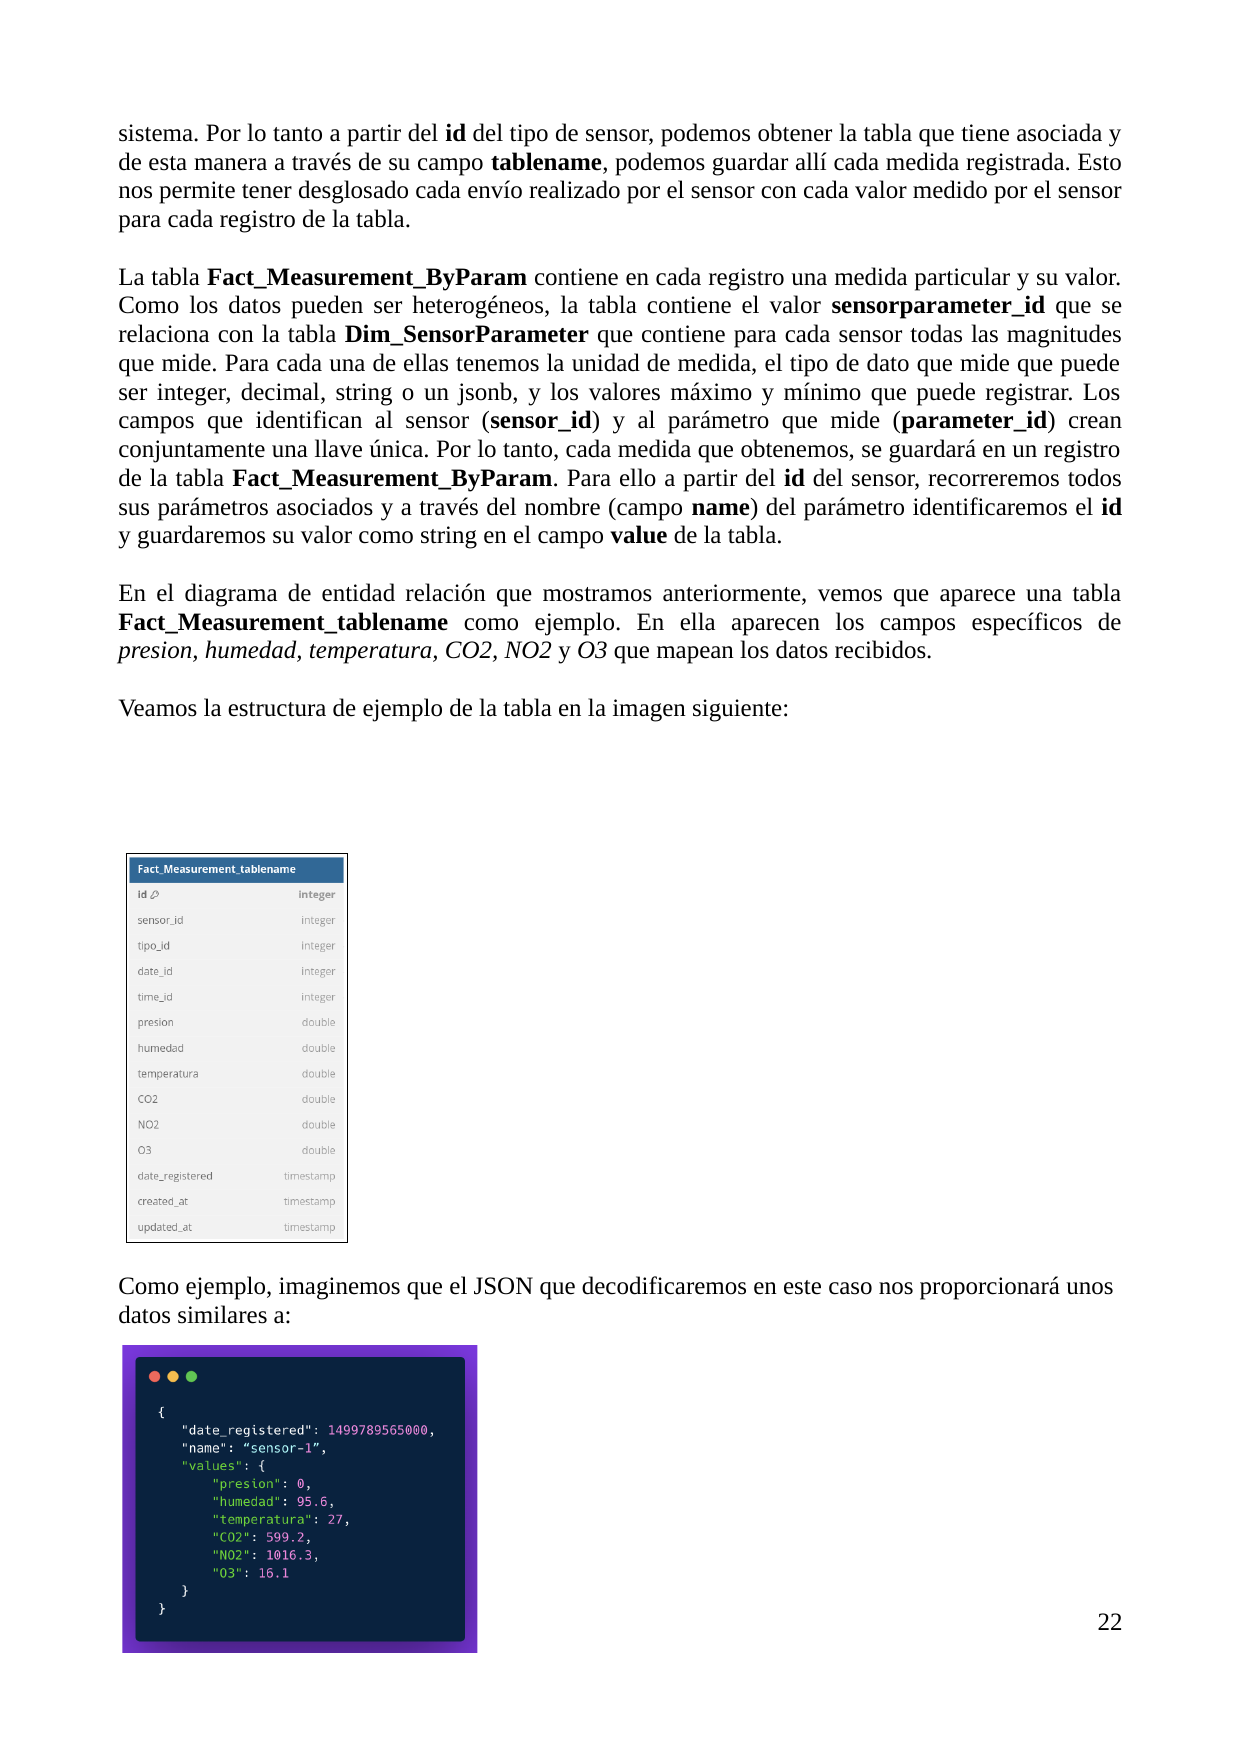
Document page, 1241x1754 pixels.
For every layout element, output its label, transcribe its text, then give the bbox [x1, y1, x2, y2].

text sistema. Por lo tanto a partir del id del tipo de sensor, podemos obtener la tabla que tiene asociada y de esta manera a través de su campo tablename, podemos guardar allí cada medida registrada. Esto nos permite tener desglosado cada envío realizado por el sensor con cada valor medido por el sensor para cada registro de la tabla. [118, 118, 1122, 233]
text La tabla Fact_Measurement_ByParam contiene en cada registro una medida particular y su valor. Como los datos pueden ser heterogéneos, la tabla contiene el valor sensorparameter_id que se relaciona con la tabla Dim_SensorParameter que contiene para cada sensor todas las magnitudes que mide. Para cada una de ellas tenemos la unidad de medida, el tipo de dato que mide que puede ser integer, decimal, string o un jsonb, y los valores máximo y mínimo que puede registrar. Los campos que identifican al sensor (sensor_id) y al parámetro que mide (parameter_id) crean conjuntamente una llave única. Por lo tanto, cada medida que obtenemos, se guardará en un registro de la tabla Fact_Measurement_ByParam. Para ello a partir del id del sensor, recorreremos todos sus parámetros asociados y a través del nombre (campo name) del parámetro identificaremos el id y guardaremos su valor como string en el campo value de la tabla. [118, 262, 1122, 549]
picture [122, 1345, 478, 1653]
text En el diagrama de entidad relación que mostramos anteriormente, vemos que aparece una tabla Fact_Measurement_tablename como ejemplo. En ella aparecen los campos específicos de presion, humedad, temperatura, CO2, NO2 y O3 que mapean los datos recibidos. [118, 578, 1122, 664]
text Como ejemplo, imaginemos que el JSON que decodificaremos en este caso nos proporcionará unos datos similares a: [118, 1271, 1122, 1329]
picture [128, 856, 345, 1239]
text Veamos la estructura de ejemplo de la tabla en la imagen siguiente: [118, 693, 1122, 722]
